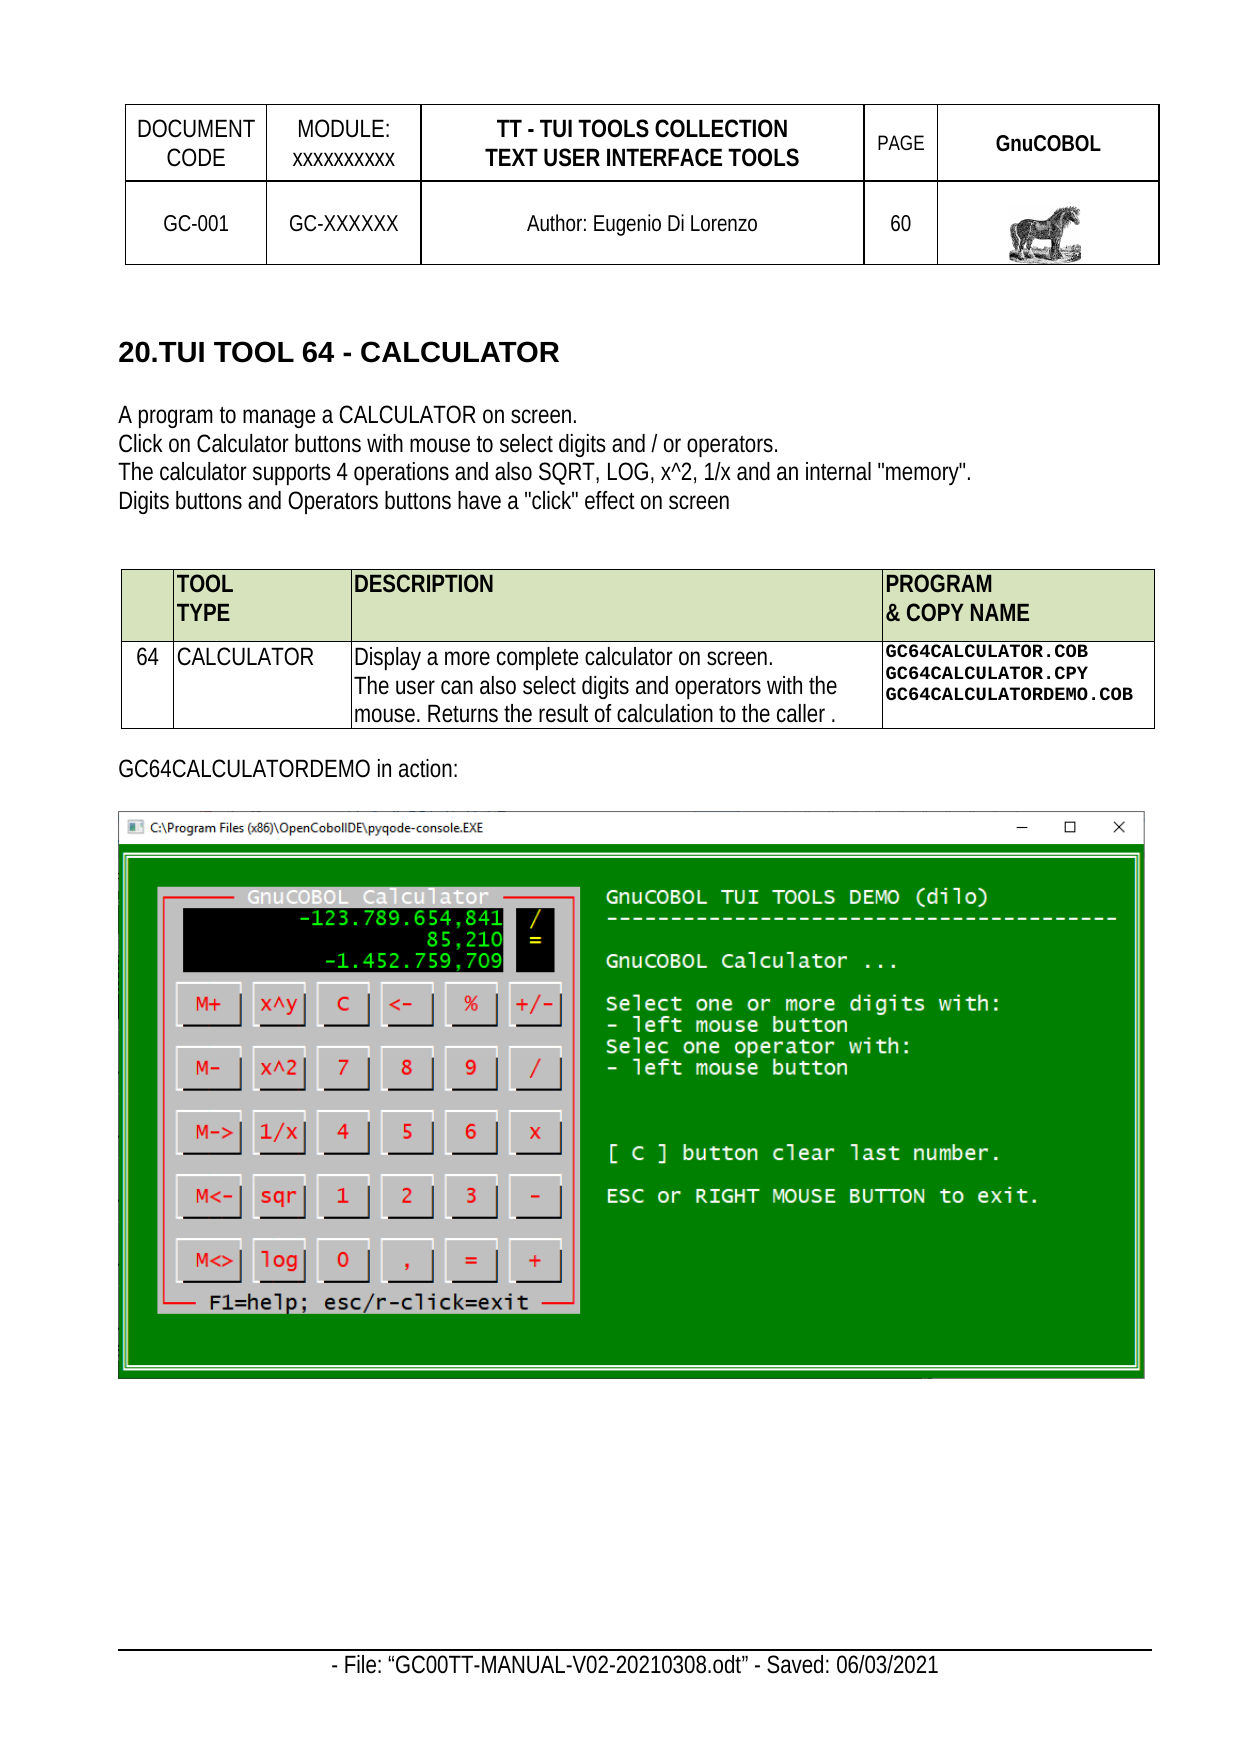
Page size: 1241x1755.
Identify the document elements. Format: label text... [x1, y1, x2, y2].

subtitle TUI TOOL 64 - CALCULATOR [118, 335, 1152, 368]
table_header [122, 570, 173, 641]
table_cell Display a more complete calculator on screen. The user can also select digits and operators with the mouse. Returns the result of calculation to the caller . [352, 642, 882, 728]
table_header PROGRAM & COPY NAME [883, 570, 1154, 641]
text A program to manage a CALCULATOR on screen. Click on Calculator buttons with mouse to select digits and / or operators. The calculator supports 4 operations and also SQRT, LOG, x^2, 1/x and an internal "memory". Digits buttons and Operators buttons have a "click" effect on screen [118, 375, 1152, 568]
table_header DESCRIPTION [352, 570, 882, 641]
table_cell GC64CALCULATOR.COB GC64CALCULATOR.CPY GC64CALCULATORDEMO.COB [883, 642, 1154, 728]
table_cell CALCULATOR [174, 642, 351, 728]
table_header TOOL TYPE [174, 570, 351, 641]
table_cell 64 [122, 642, 173, 728]
text GC64CALCULATORDEMO in action: [118, 754, 1152, 783]
